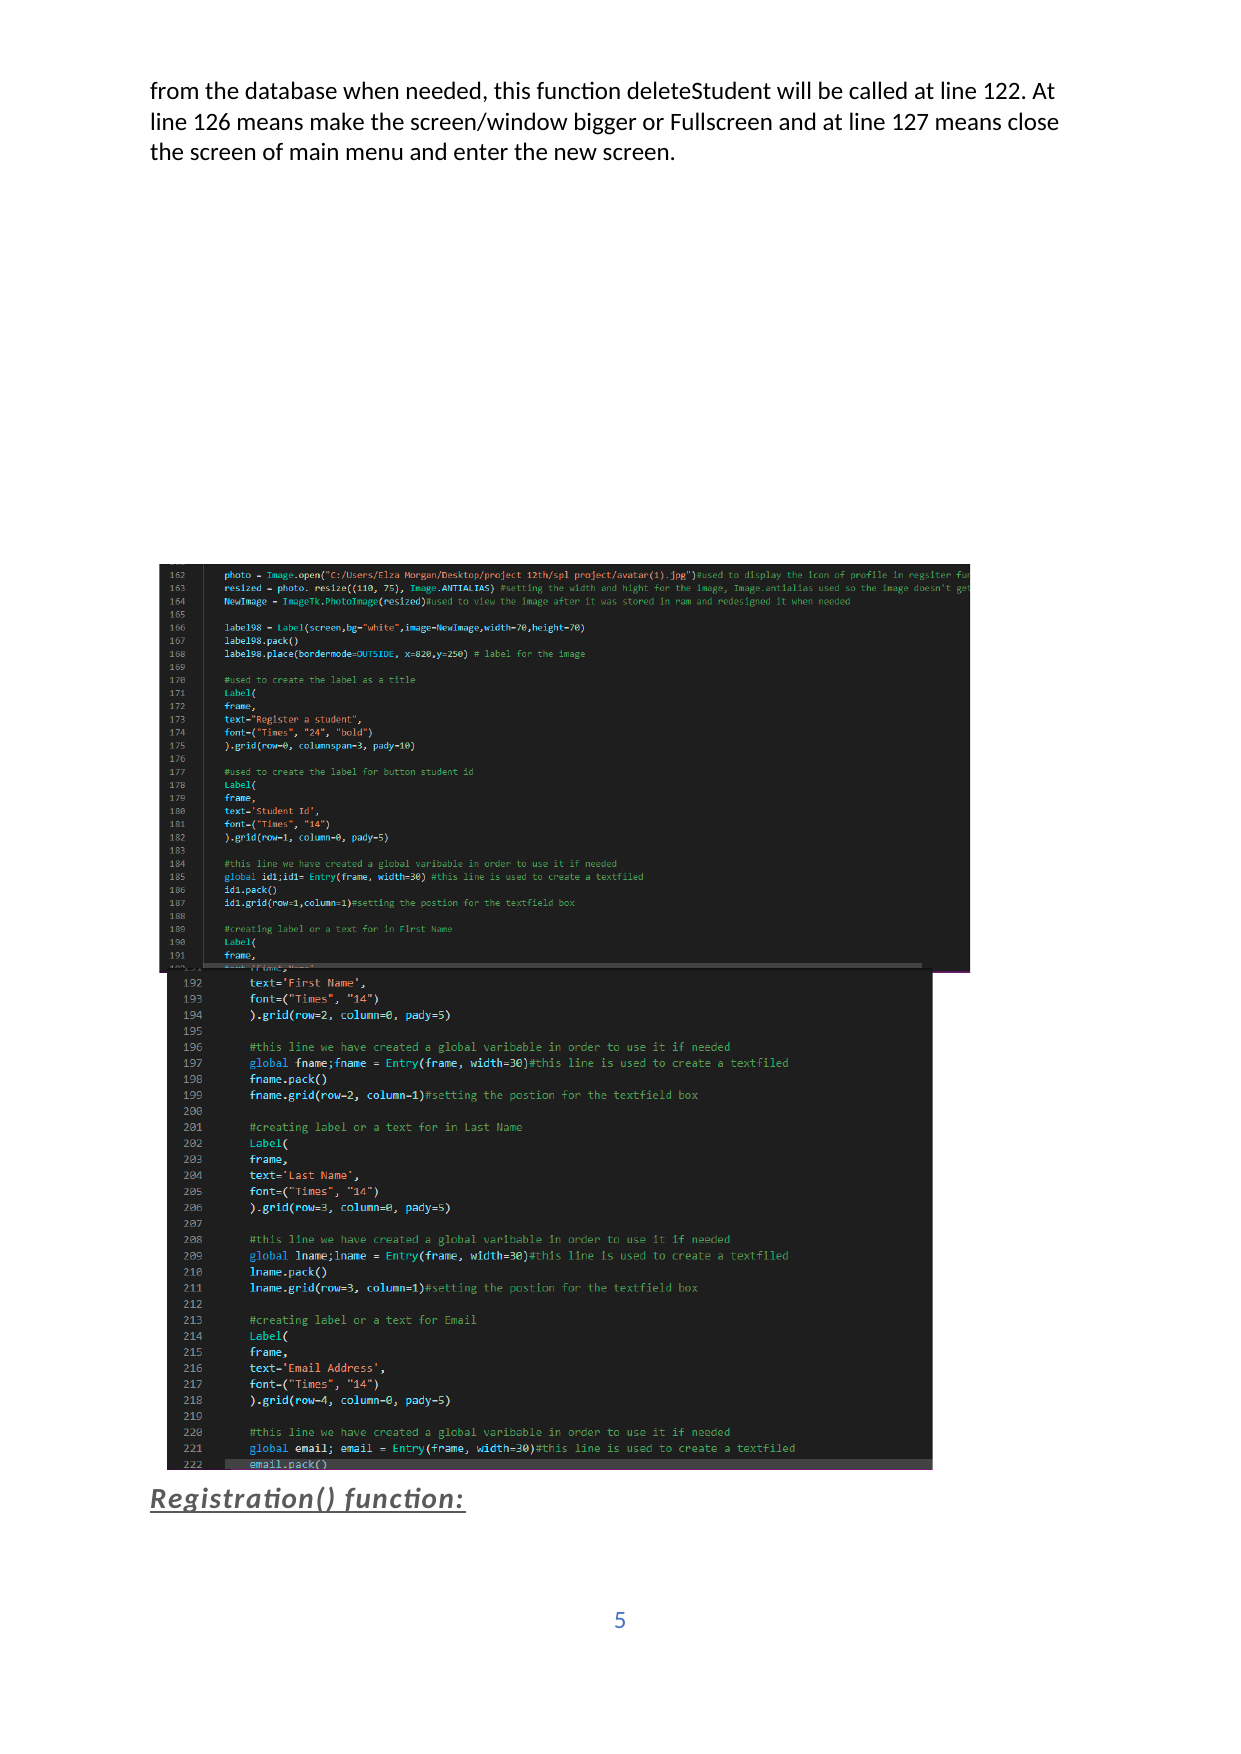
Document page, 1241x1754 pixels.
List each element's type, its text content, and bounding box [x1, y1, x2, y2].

text from the database when needed, this function deleteStudent will be called at line 122. At line 126 means make the screen/window bigger or Fullscreen and at line 127 means close the screen of main menu and enter the new screen. [150, 75, 1090, 167]
subtitle Registration() function: [150, 1481, 1090, 1516]
